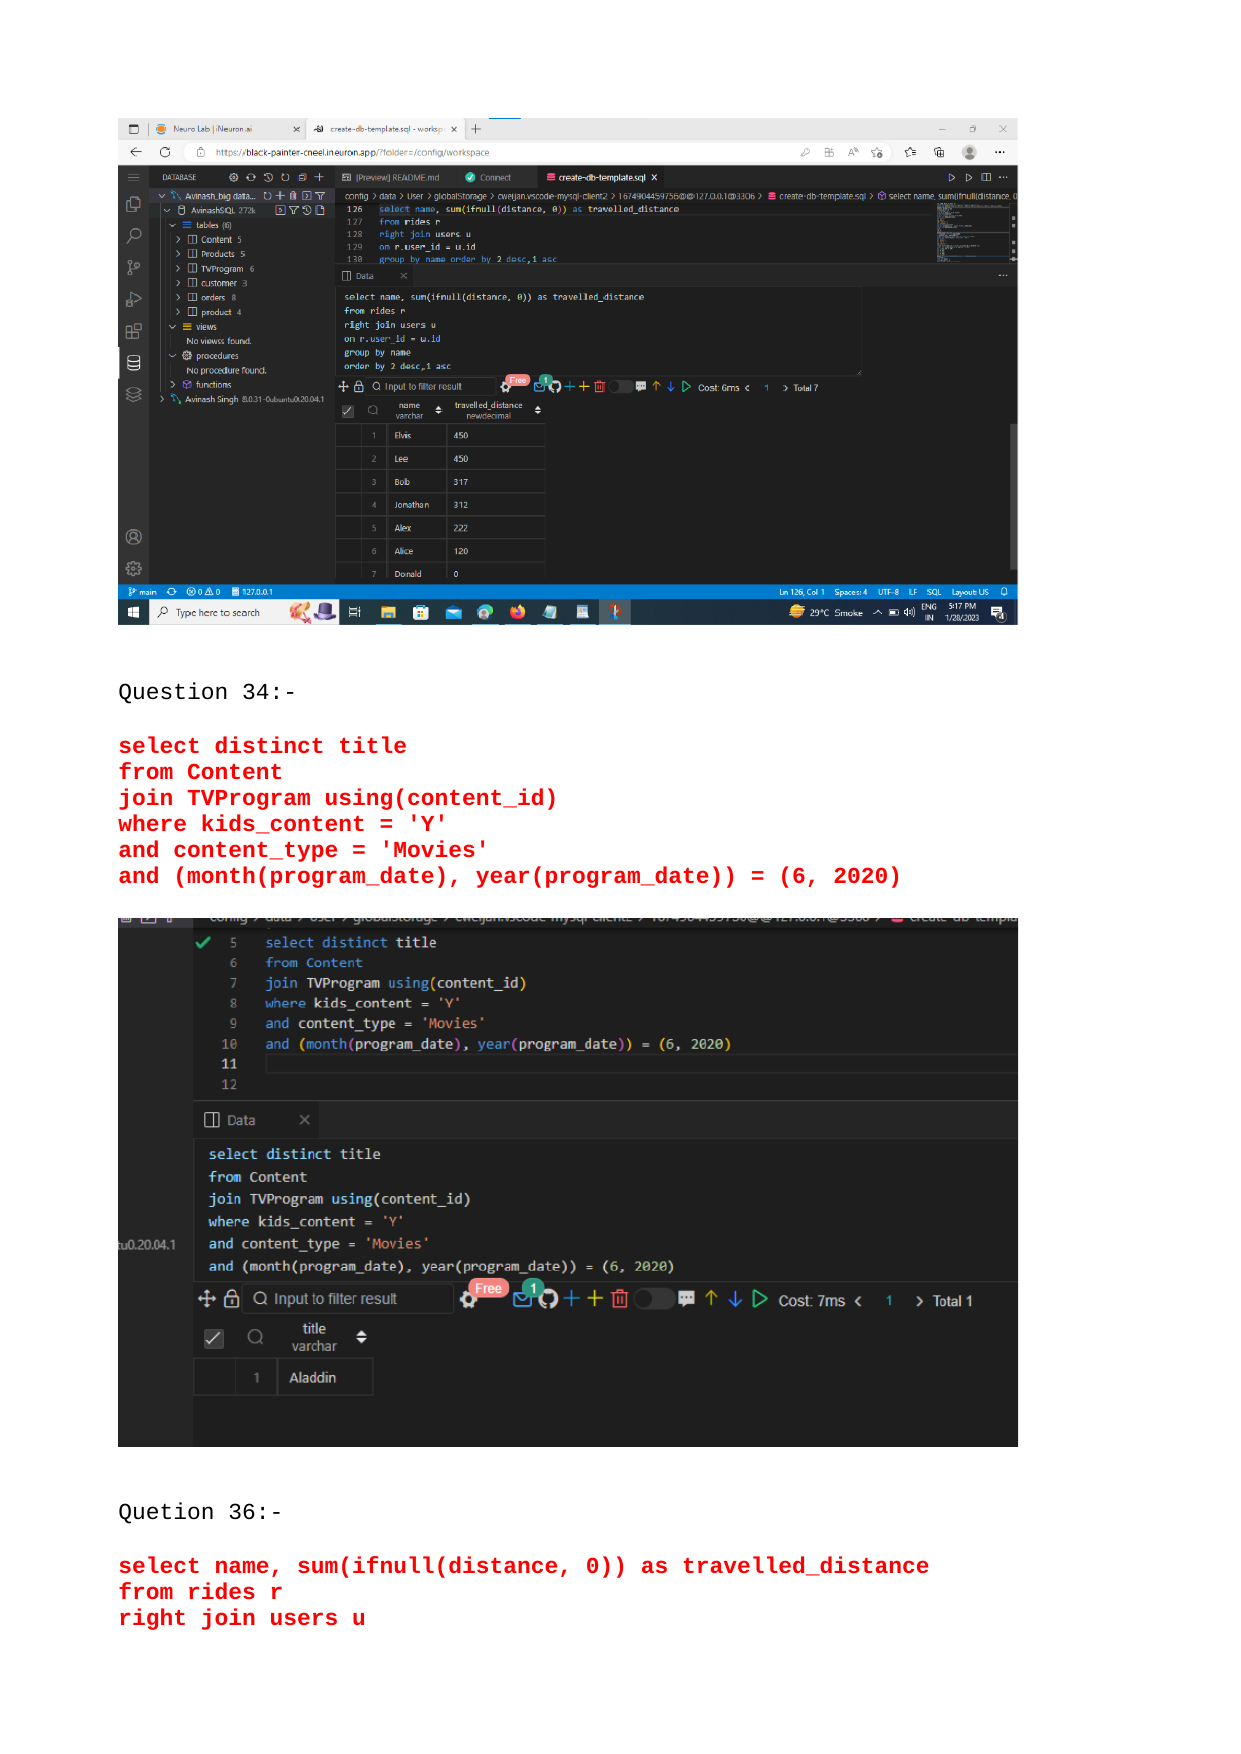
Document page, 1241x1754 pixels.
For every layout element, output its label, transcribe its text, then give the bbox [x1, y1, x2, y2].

text from Content [118, 760, 1122, 786]
text right join users u [118, 1606, 1122, 1632]
text Quetion 36:- [118, 1500, 1122, 1526]
text and content_type = 'Movies' [118, 838, 1122, 864]
text select name, sum(ifnull(distance, 0)) as travelled_distance [118, 1554, 1122, 1580]
text where kids_content = 'Y' [118, 812, 1122, 838]
text from rides r [118, 1580, 1122, 1606]
text Question 34:- [118, 680, 1122, 706]
text select distinct title [118, 734, 1122, 760]
text join TVProgram using(content_id) [118, 786, 1122, 812]
text and (month(program_date), year(program_date)) = (6, 2020) [118, 864, 1122, 890]
